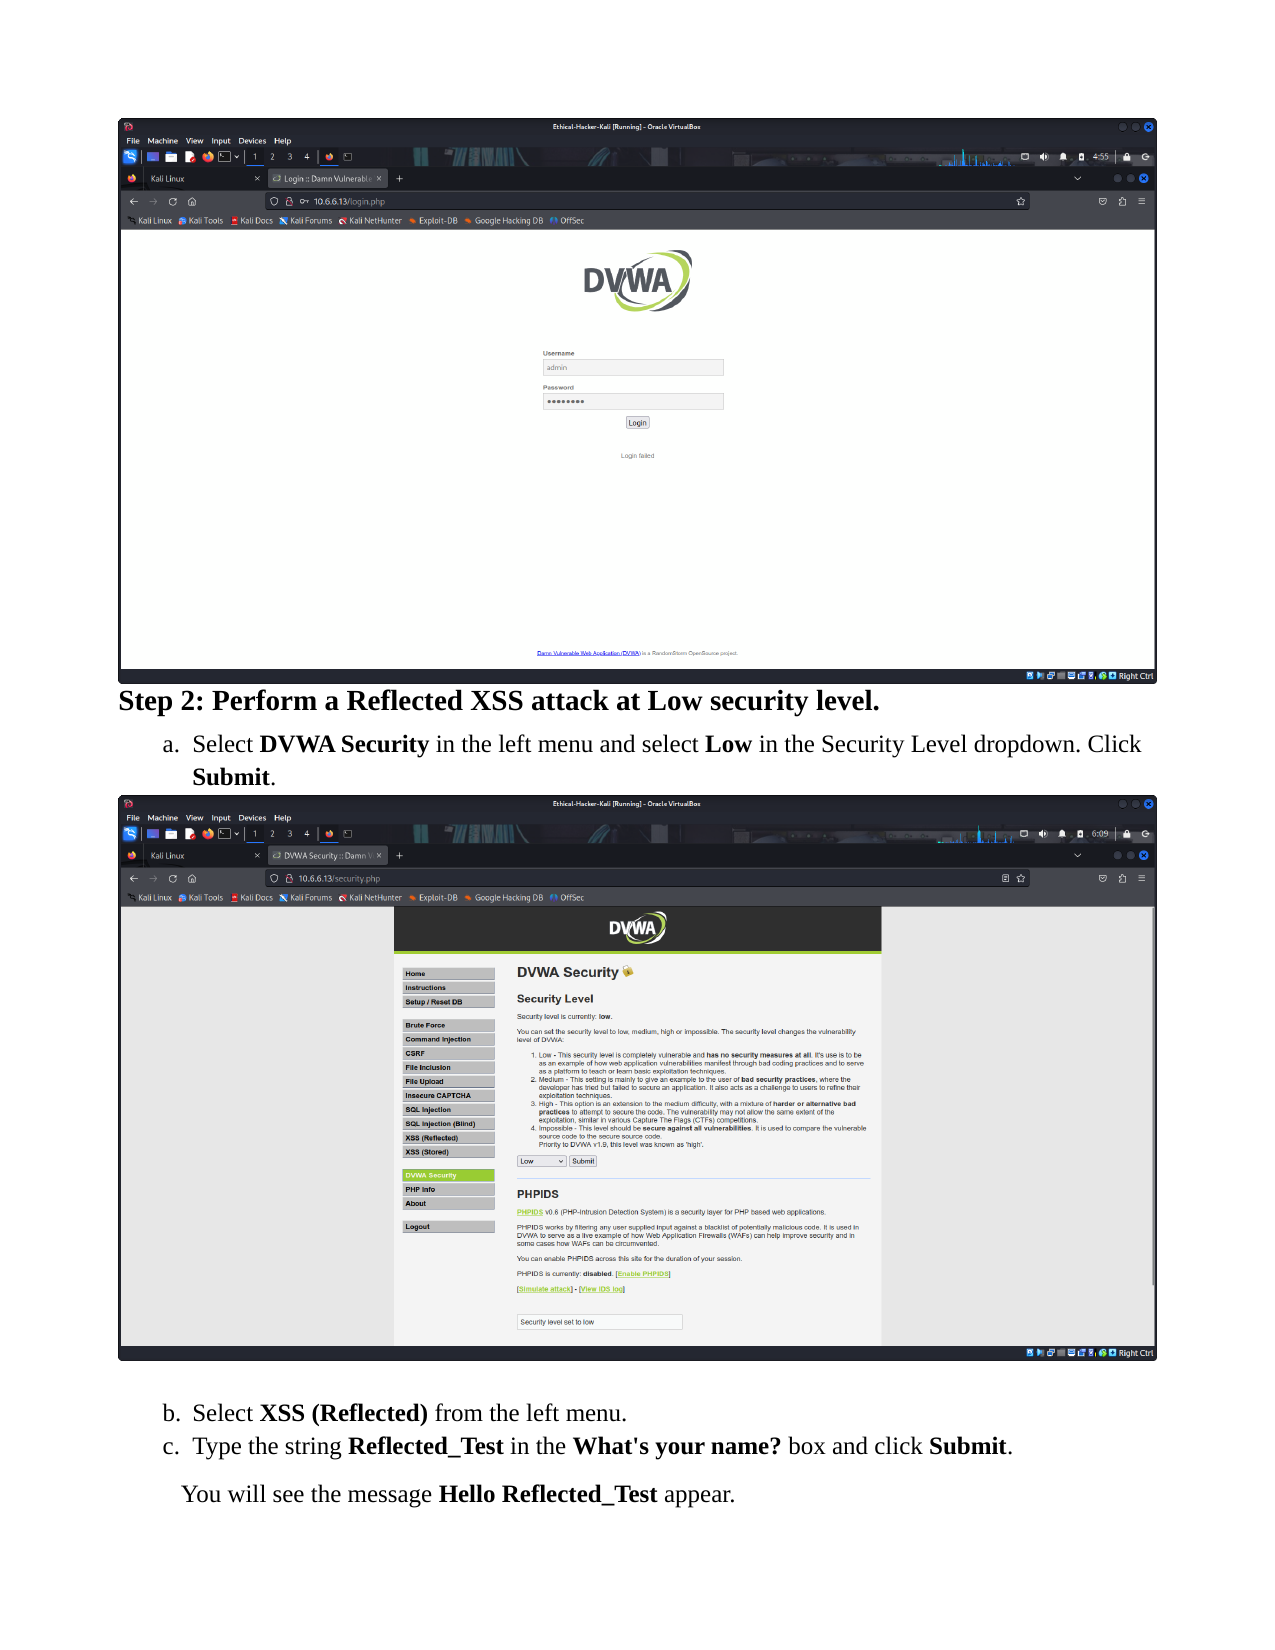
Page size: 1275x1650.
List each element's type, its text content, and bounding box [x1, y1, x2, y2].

list Select DVWA Security in the left menu and select Low in the Security Level dropdown. Click Submit. [162, 729, 1157, 791]
picture [118, 118, 1157, 684]
subtitle Step 2: Perform a Reflected XSS attack at Low security level. [118, 684, 1157, 717]
list Type the string Reflected_Test in the What's your name? box and click Submit. [162, 1431, 1157, 1460]
list Select XSS (Reflected) from the left menu. [162, 1398, 1157, 1427]
text You will see the message Hello Reflected_Test appear. [181, 1479, 1157, 1507]
picture [118, 795, 1157, 1361]
